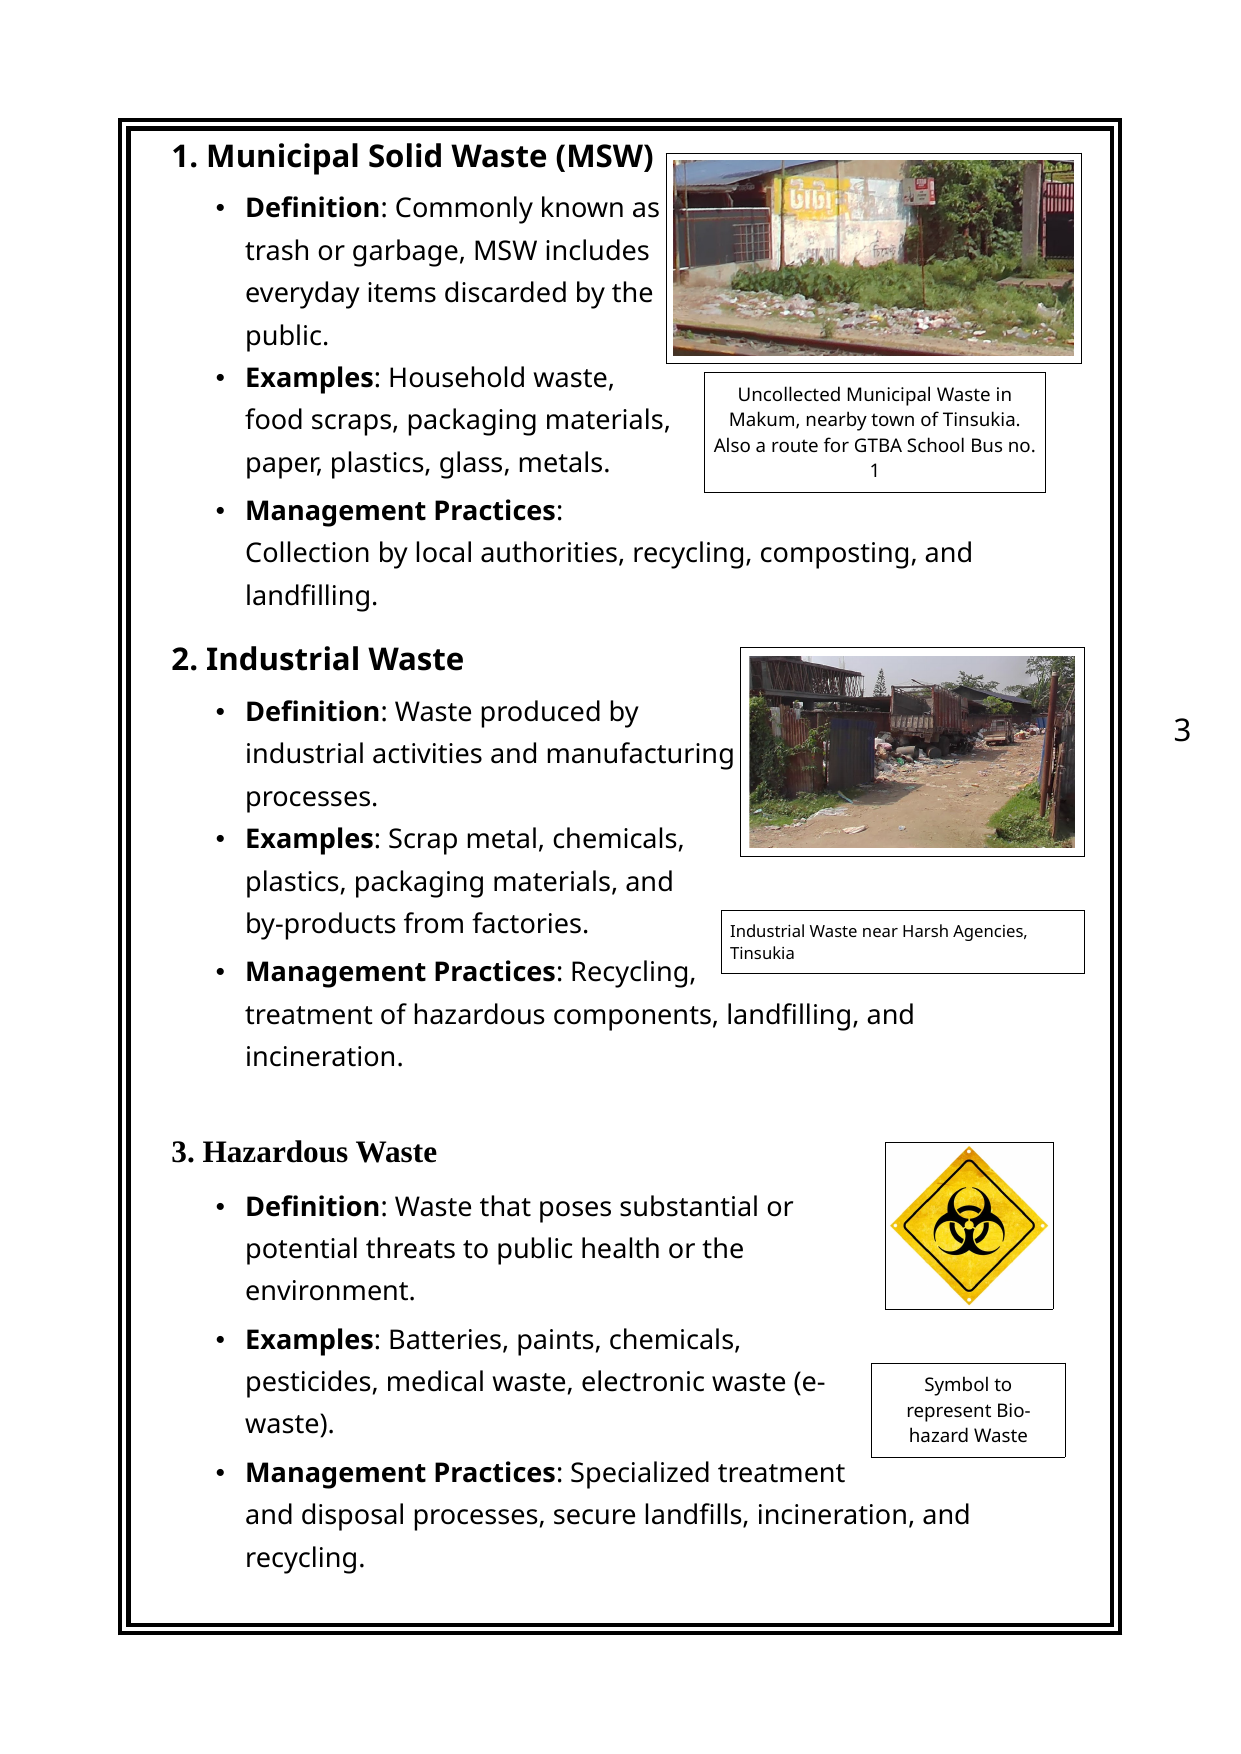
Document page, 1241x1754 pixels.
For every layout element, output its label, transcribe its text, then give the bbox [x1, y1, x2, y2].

picture [673, 160, 1074, 356]
picture [749, 656, 1075, 848]
list Definition: Commonly known as trash or garbage, MSW includes everyday items discarded by the public. [216, 189, 666, 353]
list Examples: Household waste, food scraps, packaging materials, paper, plastics, glass, metals. [705, 373, 1045, 492]
subtitle [667, 154, 1081, 363]
list Examples: Household waste, food scraps, packaging materials, paper, plastics, glass, metals. [216, 358, 1069, 480]
subtitle [741, 648, 1084, 856]
list Examples: Batteries, paints, chemicals, pesticides, medical waste, electronic waste (e-waste). [216, 1320, 1069, 1442]
list Definition: Waste produced by industrial activities and manufacturing processes. [216, 692, 740, 814]
list Industrial Waste near Harsh Agencies, Tinsukia [730, 919, 1075, 964]
list Symbol to represent Bio-hazard Waste [880, 1371, 1056, 1448]
list Examples: Scrap metal, chemicals, plastics, packaging materials, and by-products from factories. [722, 911, 1084, 973]
subtitle 1. Municipal Solid Waste (MSW) [171, 134, 1069, 176]
list Definition: Waste that poses substantial or potential threats to public health or the environment. [216, 1187, 885, 1309]
list Also a route for GTBA School Bus no. 1 [713, 432, 1037, 483]
list Management Practices: Recycling, treatment of hazardous components, landfilling, and incineration. [216, 953, 1069, 1074]
list Management Practices: Collection by local authorities, recycling, composting, and landfilling. [216, 492, 1069, 613]
picture [886, 1143, 1053, 1309]
text 3. Hazardous Waste [171, 1134, 1069, 1169]
list Examples: Batteries, paints, chemicals, pesticides, medical waste, electronic waste (e-waste). [872, 1364, 1065, 1457]
subtitle 2. Industrial Waste [171, 637, 1069, 680]
list Examples: Scrap metal, chemicals, plastics, packaging materials, and by-products from factories. [216, 819, 1069, 941]
list Uncollected Municipal Waste in Makum, nearby town of Tinsukia. [713, 381, 1037, 432]
list Management Practices: Specialized treatment and disposal processes, secure landfills, incineration, and recycling. [216, 1453, 1069, 1575]
